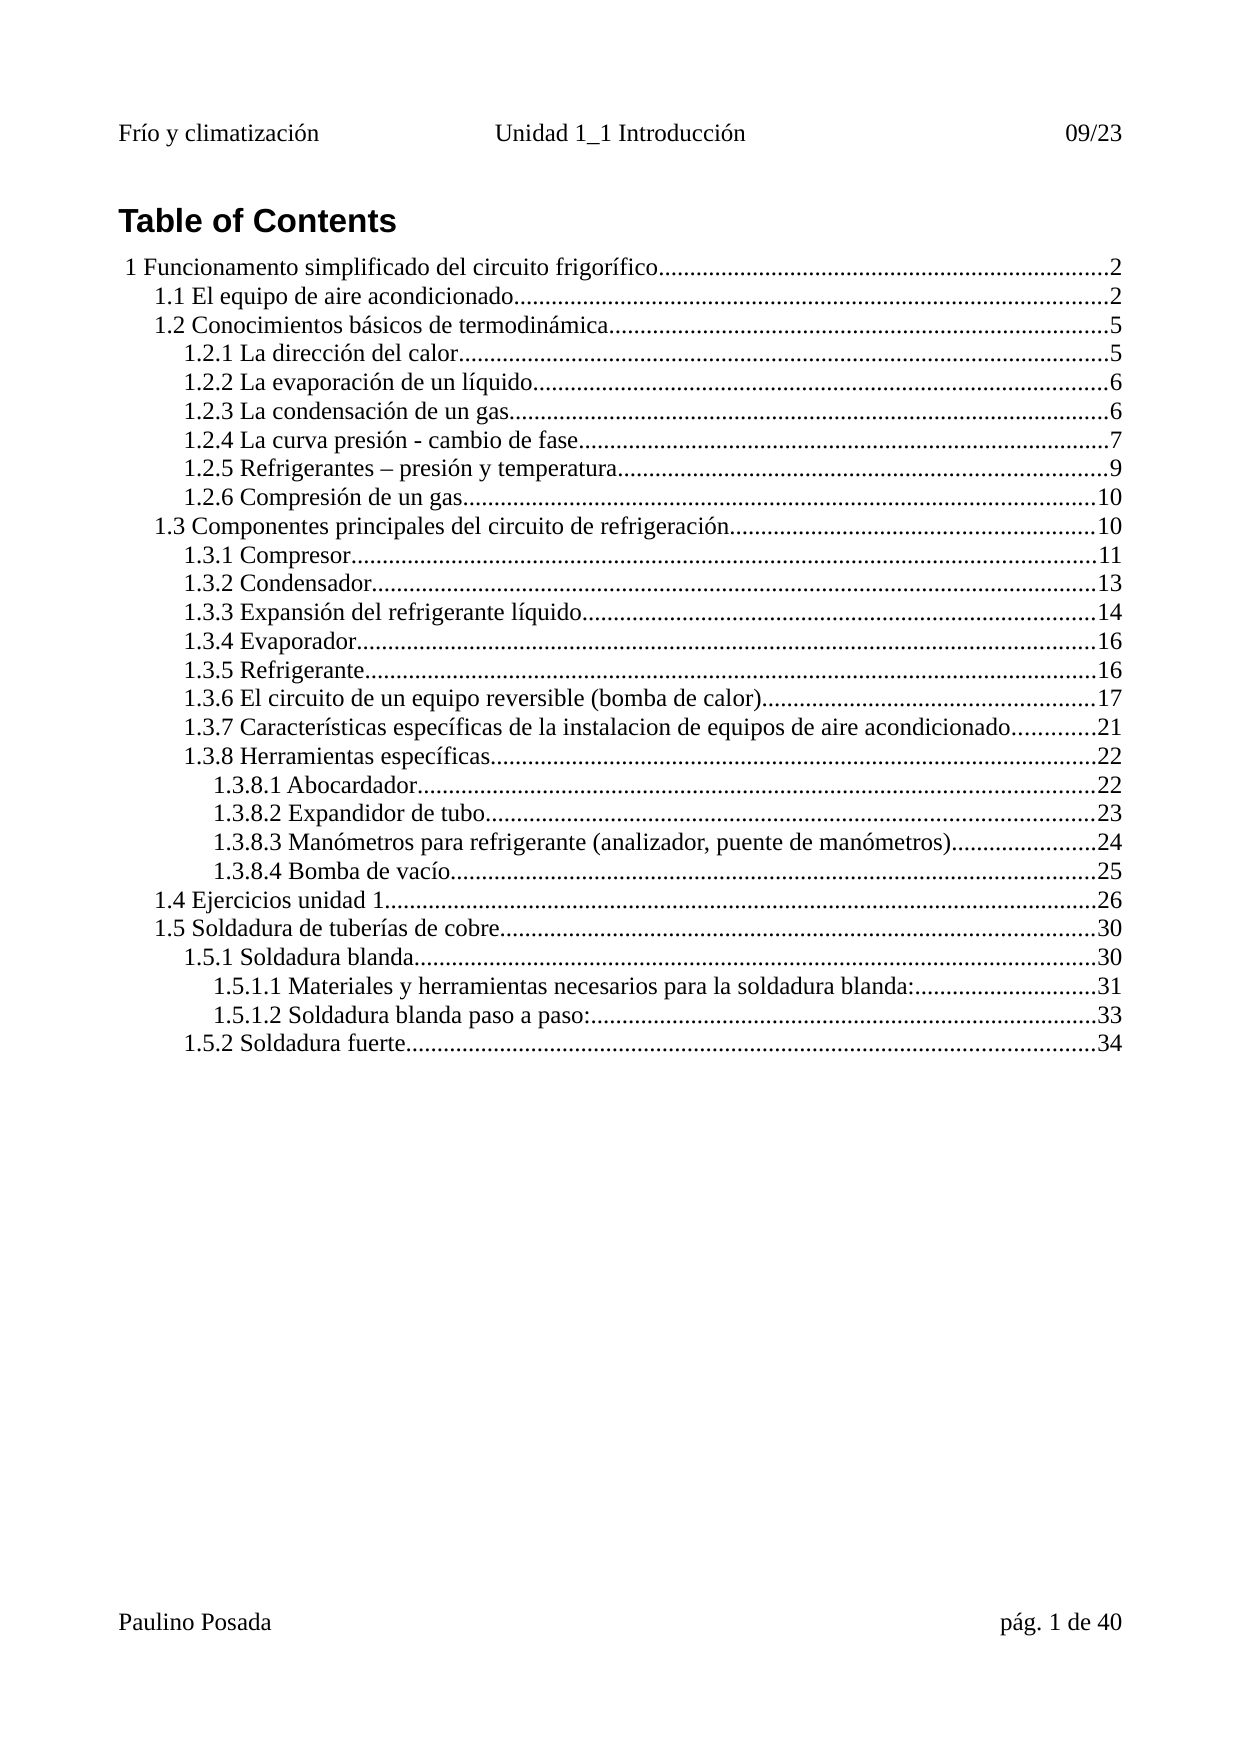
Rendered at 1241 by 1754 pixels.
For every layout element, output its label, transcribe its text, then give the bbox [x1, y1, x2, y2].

text 1.3.1 Compresor 11 [177, 540, 1122, 568]
text 1.4 Ejercicios unidad 1 26 [148, 885, 1122, 913]
text 1.2.4 La curva presión - cambio de fase 7 [177, 425, 1122, 453]
text 1.3.2 Condensador 13 [177, 568, 1122, 597]
text 1.5 Soldadura de tuberías de cobre 30 [148, 913, 1122, 942]
text 1.2.6 Compresión de un gas 10 [177, 482, 1122, 511]
text 1.3.8 Herramientas específicas 22 [177, 741, 1122, 770]
text 1.3.8.3 Manómetros para refrigerante (analizador, puente de manómetros) 24 [207, 827, 1122, 856]
text 1.3.8.4 Bomba de vacío 25 [207, 856, 1122, 885]
text 1.2 Conocimientos básicos de termodinámica 5 [148, 310, 1122, 338]
text 1.3.5 Refrigerante 16 [177, 655, 1122, 683]
text 1.1 El equipo de aire acondicionado 2 [148, 281, 1122, 310]
text 1.3.8.2 Expandidor de tubo 23 [207, 798, 1122, 827]
text 1 Funcionamento simplificado del circuito frigorífico 2 [118, 252, 1122, 281]
text 1.3 Componentes principales del circuito de refrigeración 10 [148, 511, 1122, 540]
text 1.2.3 La condensación de un gas 6 [177, 396, 1122, 425]
text 1.2.5 Refrigerantes – presión y temperatura 9 [177, 453, 1122, 482]
text 1.2.1 La dirección del calor 5 [177, 338, 1122, 367]
text 1.3.4 Evaporador 16 [177, 626, 1122, 655]
text 1.5.1.1 Materiales y herramientas necesarios para la soldadura blanda: 31 [207, 971, 1122, 1000]
subtitle Table of Contents [118, 201, 1122, 240]
text 1.5.1 Soldadura blanda 30 [177, 942, 1122, 971]
text 1.3.7 Características específicas de la instalacion de equipos de aire acondicionado 21 [177, 712, 1122, 741]
text 1.3.8.1 Abocardador 22 [207, 770, 1122, 798]
text 1.5.1.2 Soldadura blanda paso a paso: 33 [207, 1000, 1122, 1028]
text 1.2.2 La evaporación de un líquido 6 [177, 367, 1122, 396]
text 1.5.2 Soldadura fuerte 34 [177, 1028, 1122, 1057]
text 1.3.6 El circuito de un equipo reversible (bomba de calor) 17 [177, 683, 1122, 712]
text 1.3.3 Expansión del refrigerante líquido 14 [177, 597, 1122, 626]
